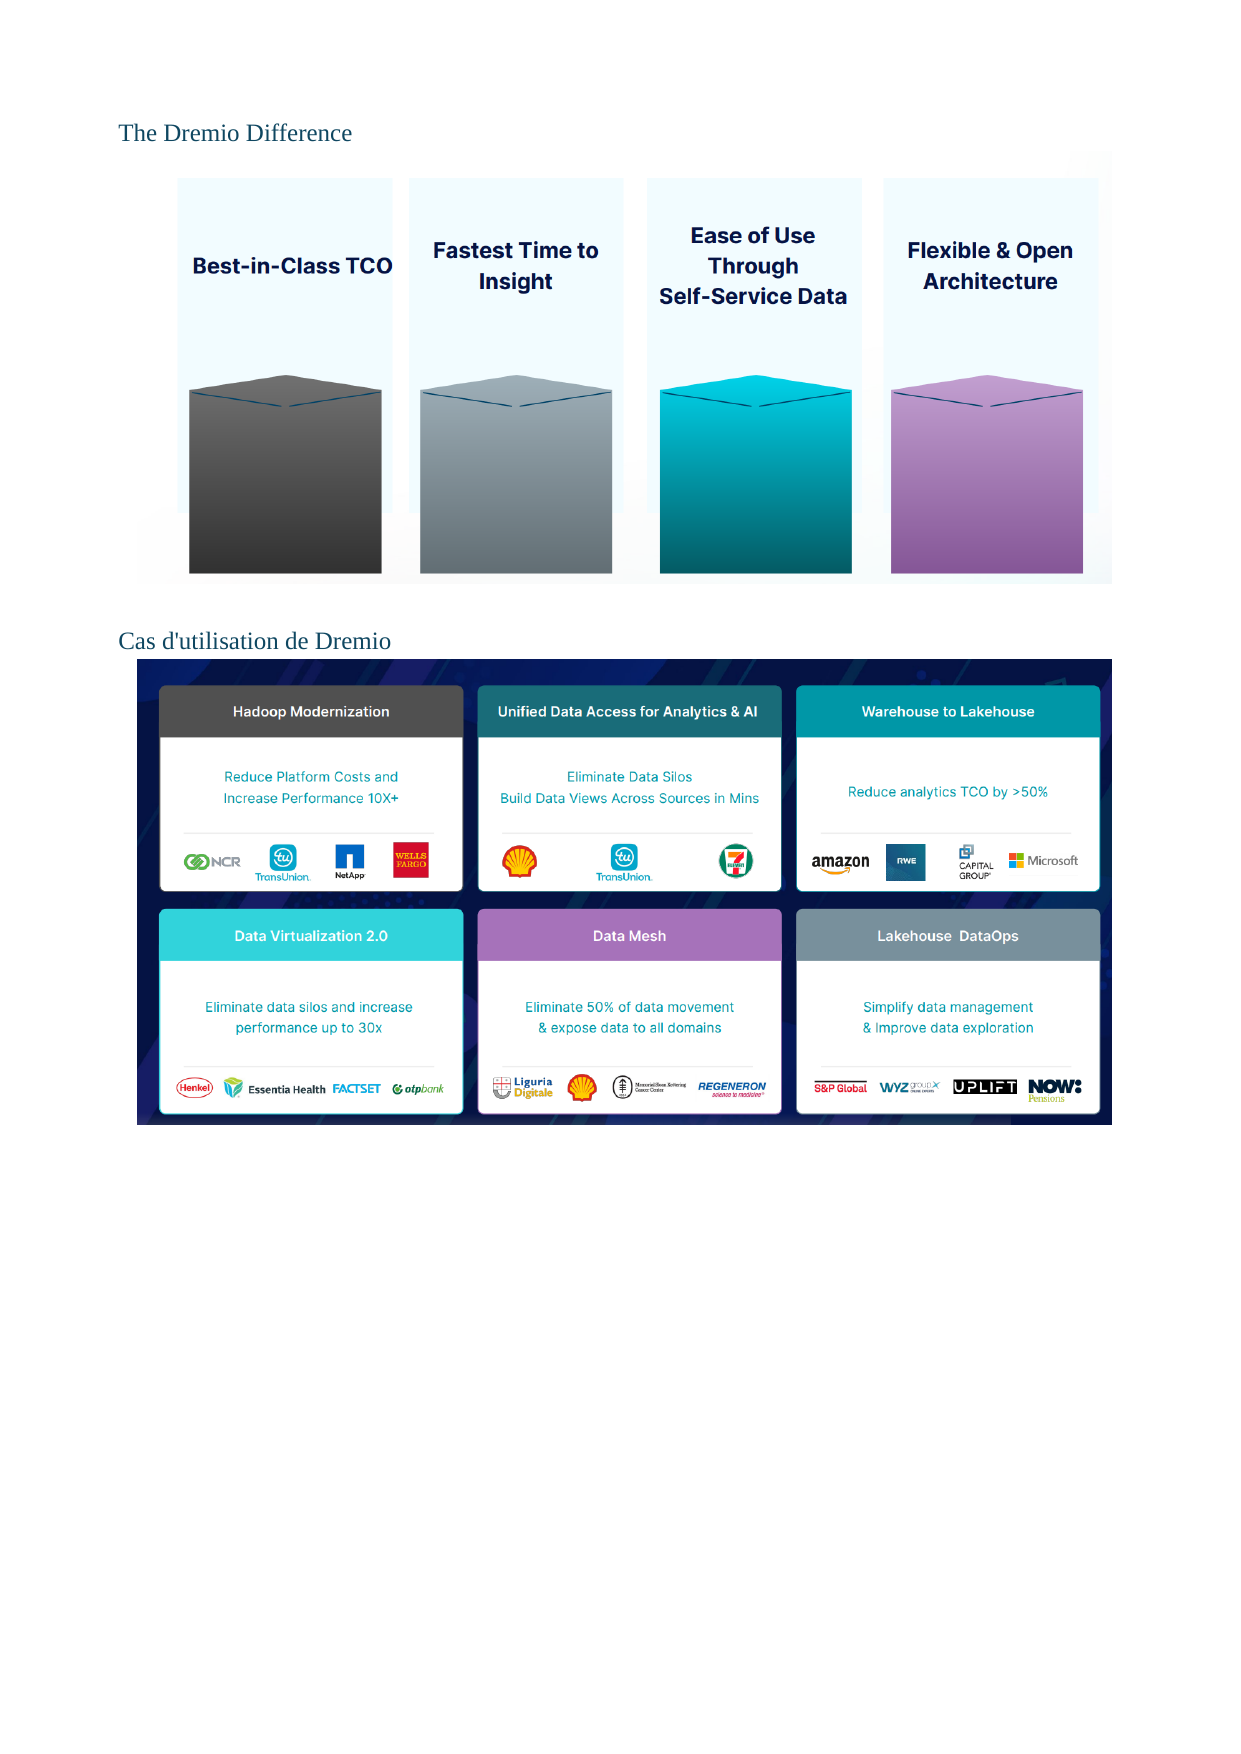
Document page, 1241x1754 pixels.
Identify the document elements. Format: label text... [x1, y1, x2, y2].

subtitle Cas d'utilisation de Dremio [118, 626, 1122, 655]
subtitle The Dremio Difference [118, 118, 1122, 147]
picture [137, 659, 1112, 1125]
picture [137, 151, 1112, 584]
